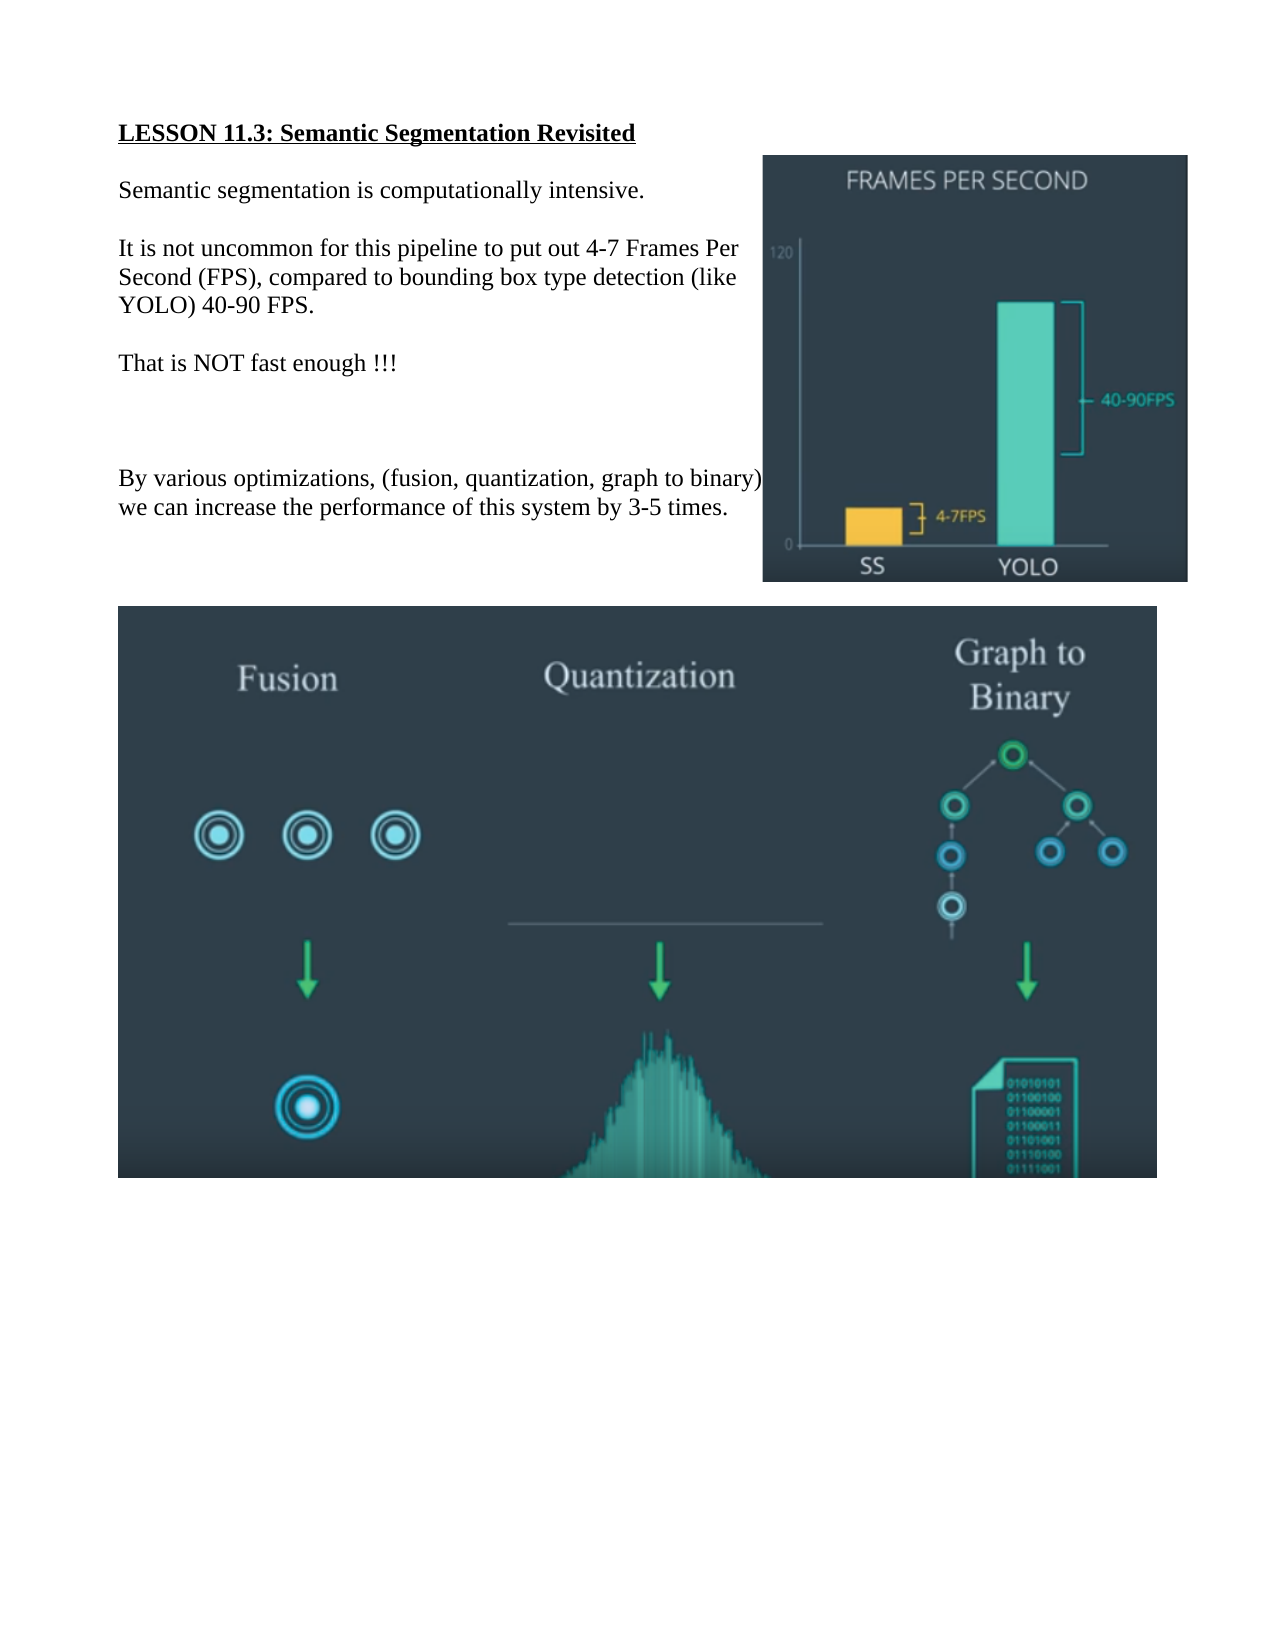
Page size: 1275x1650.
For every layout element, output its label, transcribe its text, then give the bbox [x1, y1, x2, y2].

text It is not uncommon for this pipeline to put out 4-7 Frames Per Second (FPS), compared to bounding box type detection (like YOLO) 40-90 FPS. [118, 233, 762, 319]
text Semantic segmentation is computationally intensive. [118, 176, 762, 204]
text LESSON 11.3: Semantic Segmentation Revisited [118, 118, 1157, 147]
text That is NOT fast enough !!! [118, 348, 762, 377]
picture [762, 155, 1188, 582]
text By various optimizations, (fusion, quantization, graph to binary) we can increase the performance of this system by 3-5 times. [118, 463, 762, 521]
picture [118, 606, 1157, 1178]
